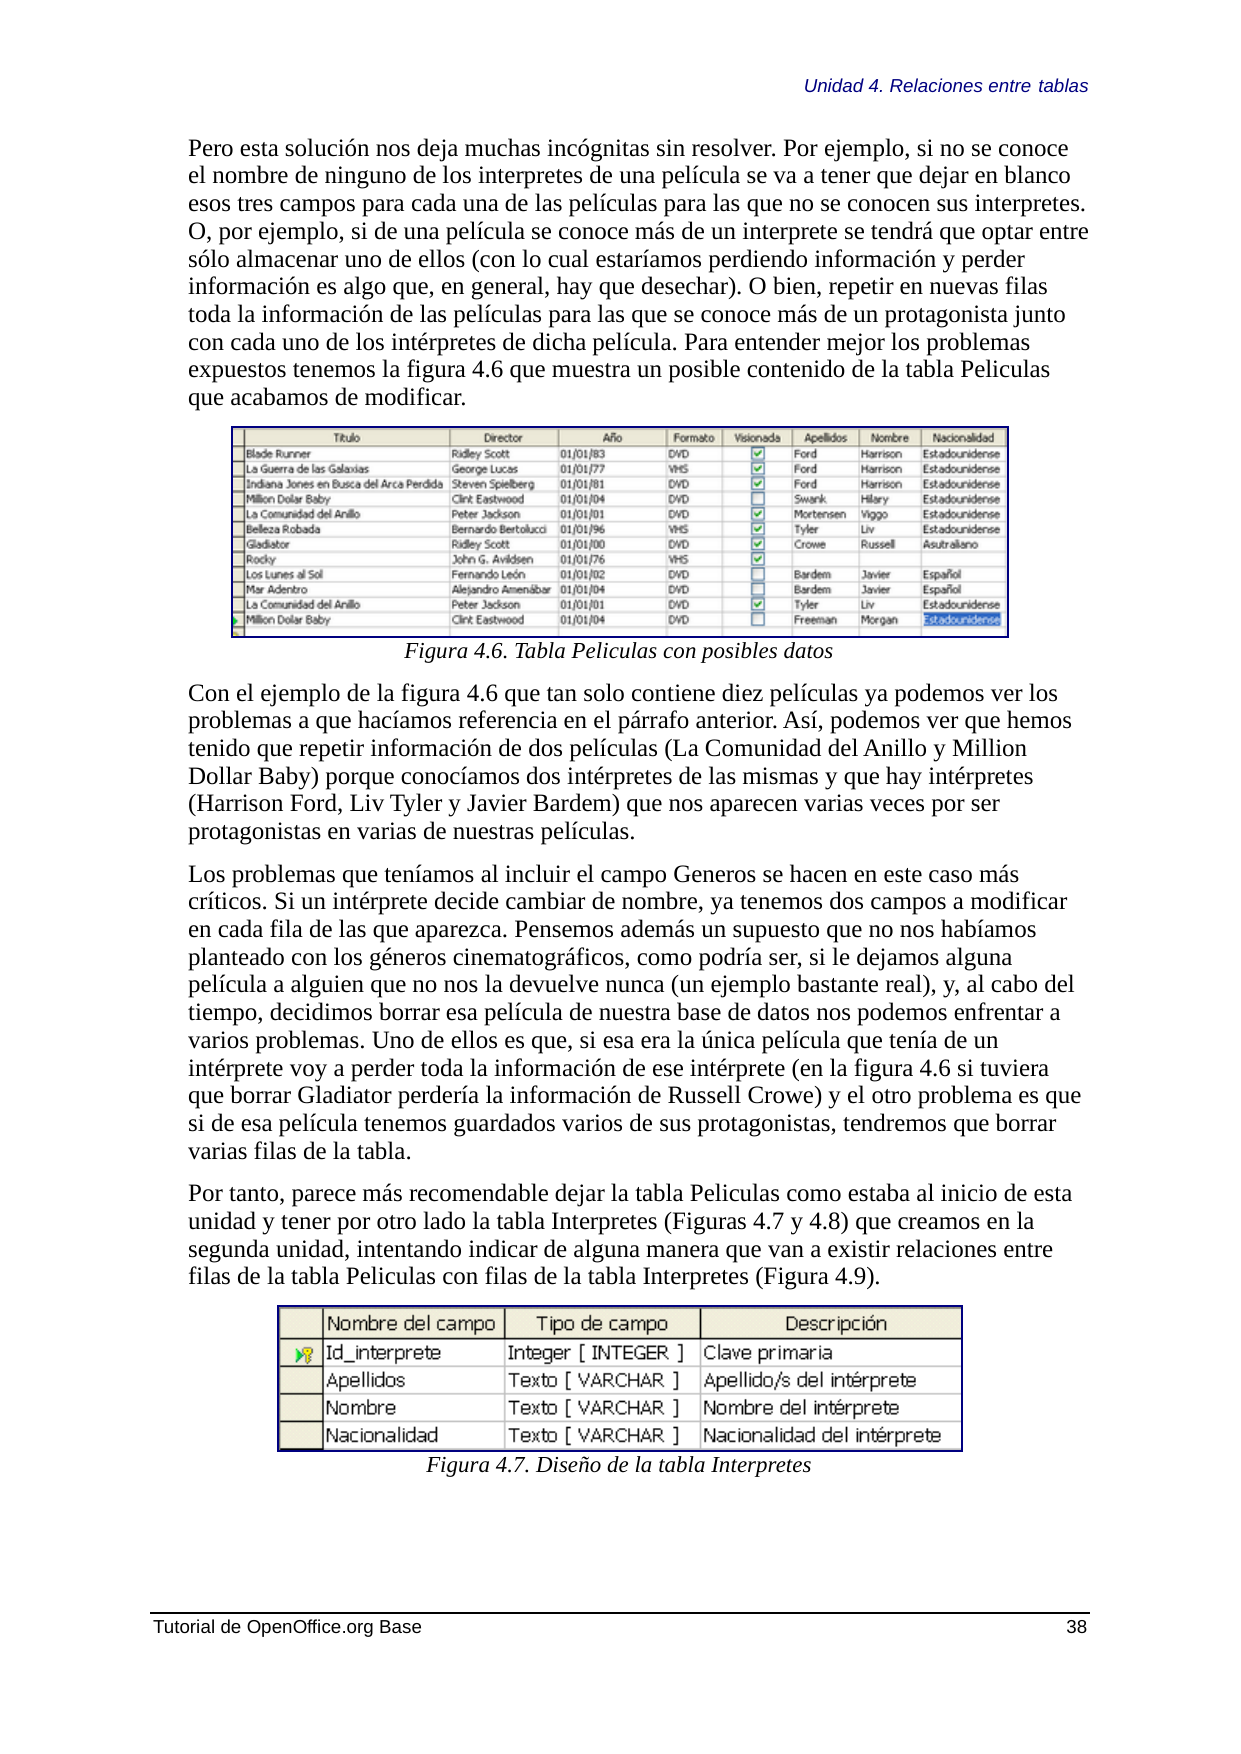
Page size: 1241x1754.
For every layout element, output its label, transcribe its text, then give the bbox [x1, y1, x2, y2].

text Con el ejemplo de la figura 4.6 que tan solo contiene diez películas ya podemos ver los problemas a que hacíamos referencia en el párrafo anterior. Así, podemos ver que hemos tenido que repetir información de dos películas (La Comunidad del Anillo y Million Dollar Baby) porque conocíamos dos intérpretes de las mismas y que hay intérpretes (Harrison Ford, Liv Tyler y Javier Bardem) que nos aparecen varias veces por ser protagonistas en varias de nuestras películas. [188, 679, 1090, 845]
text Por tanto, parece más recomendable dejar la tabla Peliculas como estaba al inicio de esta unidad y tener por otro lado la tabla Interpretes (Figuras 4.7 y 4.8) que creamos en la segunda unidad, intentando indicar de alguna manera que van a existir relaciones entre filas de la tabla Peliculas con filas de la tabla Interpretes (Figura 4.9). [188, 1179, 1090, 1290]
picture [233, 428, 1007, 636]
text Los problemas que teníamos al incluir el campo Generos se hacen en este caso más críticos. Si un intérprete decide cambiar de nombre, ya tenemos dos campos a modificar en cada fila de las que aparezca. Pensemos además un supuesto que no nos habíamos planteado con los géneros cinematográficos, como podría ser, si le dejamos alguna película a alguien que no nos la devuelve nunca (un ejemplo bastante real), y, al cabo del tiempo, decidimos borrar esa película de nuestra base de datos nos podemos enfrentar a varios problemas. Uno de ellos es que, si esa era la única película que tenía de un intérprete voy a perder toda la información de ese intérprete (en la figura 4.6 si tuviera que borrar Gladiator perdería la información de Russell Crowe) y el otro problema es que si de esa película tenemos guardados varios de sus protagonistas, tendremos que borrar varias filas de la tabla. [188, 860, 1090, 1164]
text Figura 4.7. Diseño de la tabla Interpretes [150, 1305, 1090, 1477]
text Pero esta solución nos deja muchas incógnitas sin resolver. Por ejemplo, si no se conoce el nombre de ninguno de los interpretes de una película se va a tener que dejar en blanco esos tres campos para cada una de las películas para las que no se conocen sus interpretes. O, por ejemplo, si de una película se conoce más de un interprete se tendrá que optar entre sólo almacenar uno de ellos (con lo cual estaríamos perdiendo información y perder información es algo que, en general, hay que desechar). O bien, repetir en nuevas filas toda la información de las películas para las que se conoce más de un protagonista junto con cada uno de los intérpretes de dicha película. Para entender mejor los problemas expuestos tenemos la figura 4.6 que muestra un posible contenido de la tabla Peliculas que acabamos de modificar. [188, 134, 1090, 411]
text Figura 4.6. Tabla Peliculas con posibles datos [150, 426, 1090, 664]
picture [279, 1307, 961, 1450]
